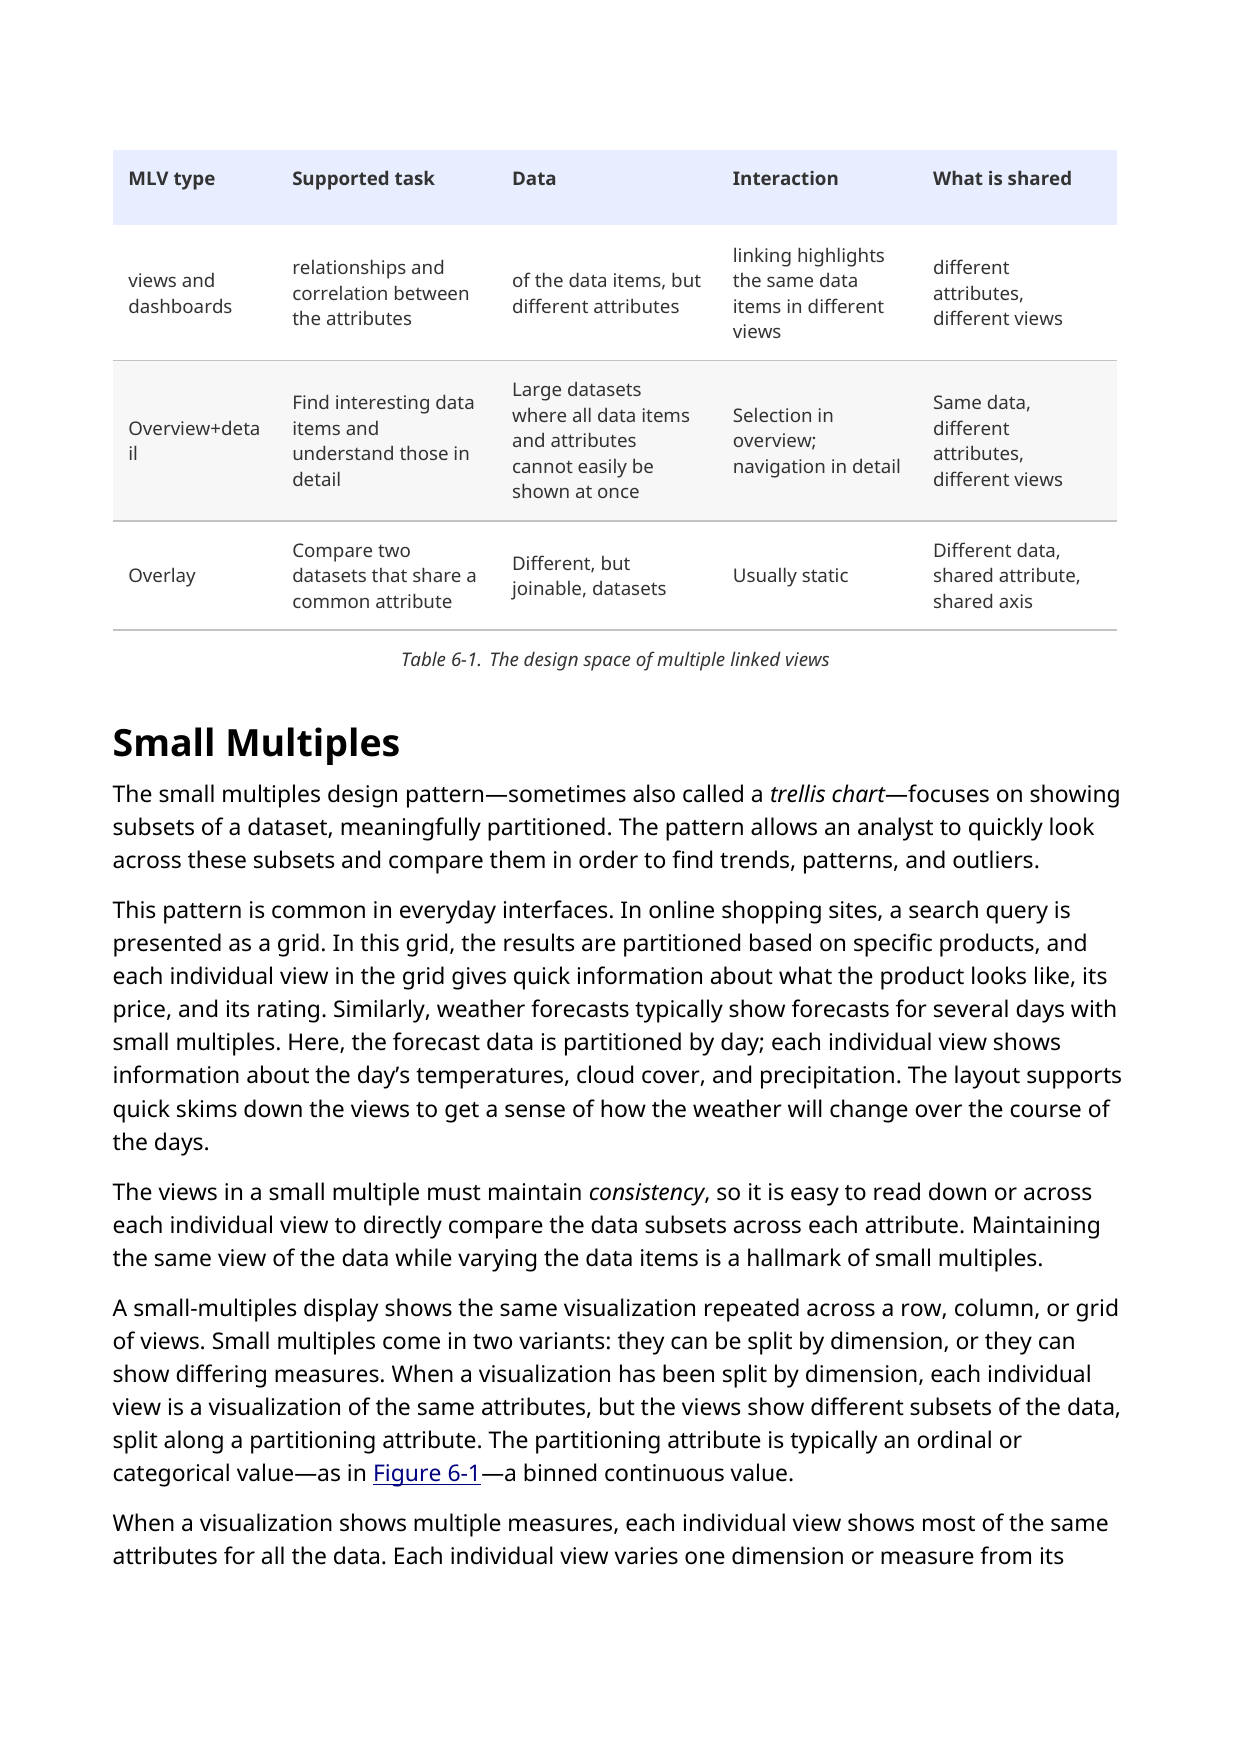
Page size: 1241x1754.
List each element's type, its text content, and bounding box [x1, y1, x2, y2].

table_cell Usually static [717, 522, 917, 629]
text The small multiples design pattern—sometimes also called a trellis chart—focuses on showing subsets of a dataset, meaningfully partitioned. The pattern allows an analyst to quickly look across these subsets and compare them in order to find trends, patterns, and outliers. [112, 778, 1128, 875]
table_cell different attributes, different views [917, 225, 1117, 359]
text A small-multiples display shows the same visualization repeated across a row, column, or grid of views. Small multiples come in two variants: they can be split by dimension, or they can show differing measures. When a visualization has been split by dimension, each individual view is a visualization of the same attributes, but the views show different subsets of the data, split along a partitioning attribute. The partitioning attribute is typically an ordinal or categorical value—as in Figure 6-1—a binned continuous value. [112, 1292, 1128, 1488]
table_header Data [496, 150, 717, 225]
table_cell Same data, different attributes, different views [917, 361, 1117, 520]
table_header MLV type [113, 150, 276, 225]
table_cell Overview+detail [113, 361, 276, 520]
table_header Interaction [717, 150, 917, 225]
table_cell Compare two datasets that share a common attribute [276, 522, 496, 629]
table_cell Table 6-1. The design space of multiple linked views [113, 629, 1120, 706]
table_header Supported task [276, 150, 496, 225]
table_cell Large datasets where all data items and attributes cannot easily be shown at once [496, 361, 717, 520]
subtitle Small Multiples [112, 716, 1128, 767]
table_cell Find interesting data items and understand those in detail [276, 361, 496, 520]
table_cell Different, but joinable, datasets [496, 522, 717, 629]
table_cell linking highlights the same data items in different views [717, 225, 917, 359]
text When a visualization shows multiple measures, each individual view shows most of the same attributes for all the data. Each individual view varies one dimension or measure from its [112, 1507, 1128, 1571]
table_cell of the data items, but different attributes [496, 225, 717, 359]
table_cell Overlay [113, 522, 276, 629]
text The views in a small multiple must maintain consistency, so it is easy to read down or across each individual view to directly compare the data subsets across each attribute. Maintaining the same view of the data while varying the data items is a hallmark of small multiples. [112, 1176, 1128, 1273]
table_cell Selection in overview; navigation in detail [717, 361, 917, 520]
text This pattern is common in everyday interfaces. In online shopping sites, a search query is presented as a grid. In this grid, the results are partitioned based on specific products, and each individual view in the grid gives quick information about what the product looks like, its price, and its rating. Similarly, weather forecasts typically show forecasts for several days with small multiples. Here, the forecast data is partitioned by day; each individual view shows information about the day’s temperatures, cloud cover, and precipitation. The layout supports quick skims down the views to get a sense of how the weather will change over the course of the days. [112, 894, 1128, 1157]
table_cell views and dashboards [113, 225, 276, 359]
table_header What is shared [917, 150, 1117, 225]
table_cell Different data, shared attribute, shared axis [917, 522, 1117, 629]
table_cell relationships and correlation between the attributes [276, 225, 496, 359]
